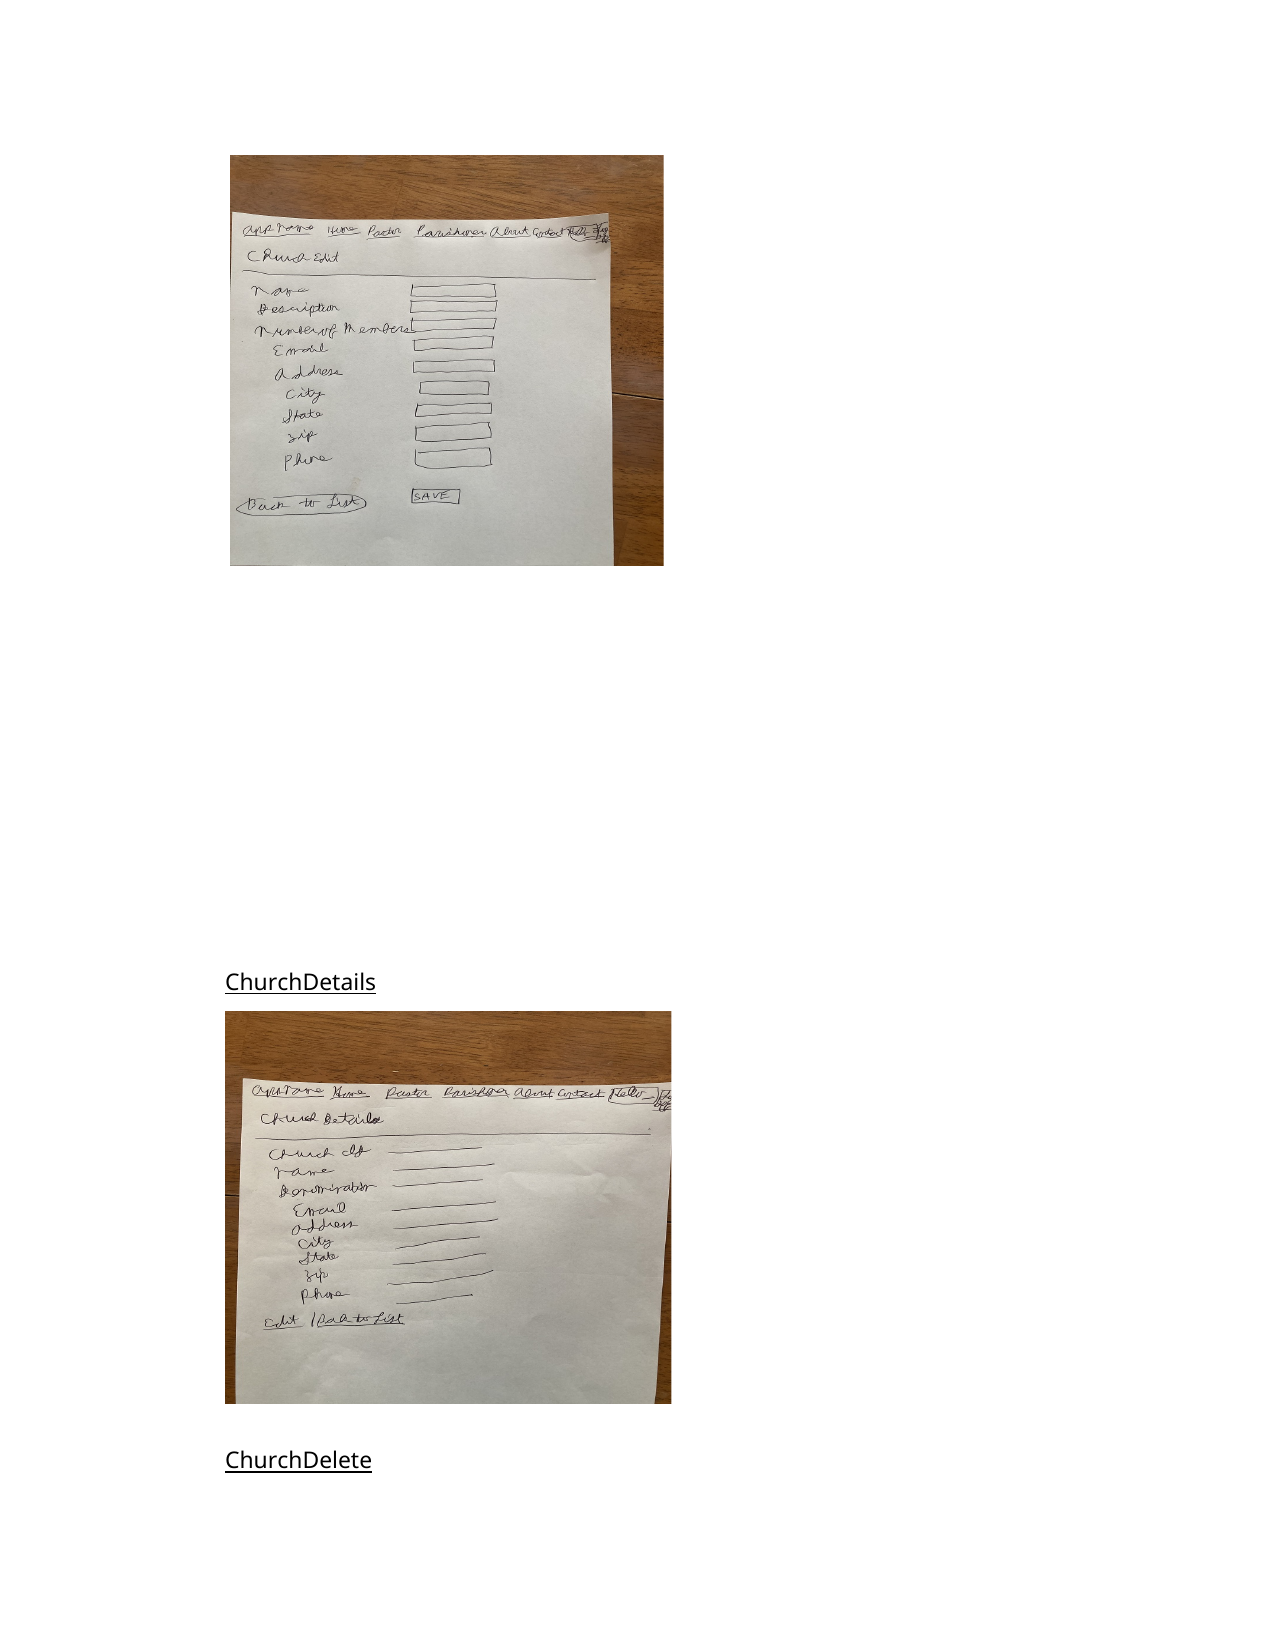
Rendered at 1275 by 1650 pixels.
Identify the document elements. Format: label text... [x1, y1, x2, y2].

text ChurchDetails [150, 966, 1125, 997]
picture [230, 155, 664, 566]
text ChurchDelete [150, 1444, 1125, 1476]
picture [225, 1011, 672, 1404]
